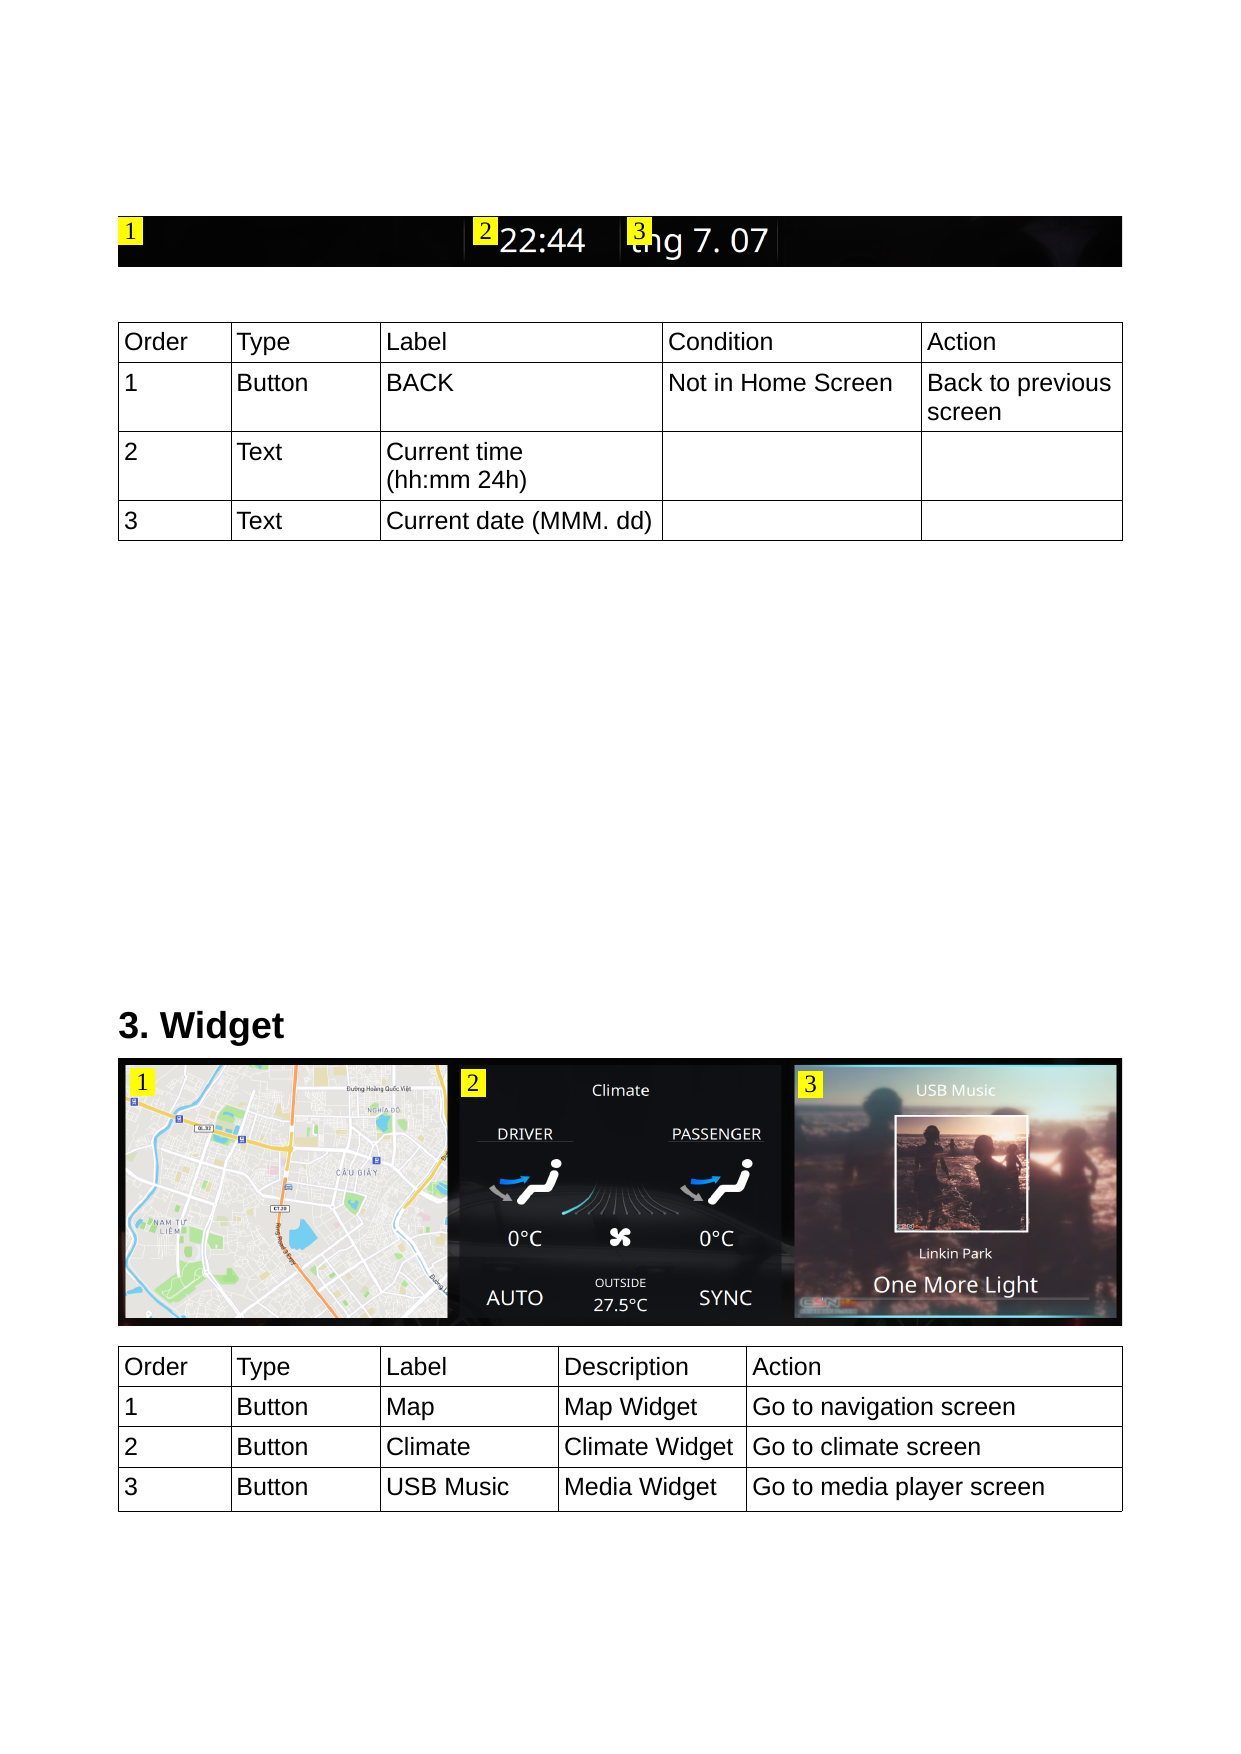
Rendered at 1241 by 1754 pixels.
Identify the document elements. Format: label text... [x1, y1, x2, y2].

table_cell [663, 501, 921, 540]
table_header Type [232, 1347, 380, 1386]
table_cell Back to previous screen [922, 363, 1122, 431]
table_cell Text [232, 501, 380, 540]
table_cell Climate [381, 1427, 558, 1467]
table_cell Media Widget [559, 1468, 746, 1511]
table_cell Go to climate screen [747, 1427, 1122, 1467]
table_cell Map Widget [559, 1387, 746, 1426]
table_cell 2 [119, 432, 231, 500]
table_cell Map [381, 1387, 558, 1426]
table_header Label [381, 1347, 558, 1386]
subtitle 3. Widget [118, 1003, 1122, 1046]
table_header Label [381, 323, 662, 362]
table_cell 1 [119, 1387, 231, 1426]
table_cell Climate Widget [559, 1427, 746, 1467]
table_cell Not in Home Screen [663, 363, 921, 431]
table_cell [922, 501, 1122, 540]
table_header Order [119, 323, 231, 362]
table_header Action [922, 323, 1122, 362]
table_cell Current time (hh:mm 24h) [381, 432, 662, 500]
table_header Condition [663, 323, 921, 362]
table_cell BACK [381, 363, 662, 431]
table_cell Button [232, 1468, 380, 1511]
table_cell Go to media player screen [747, 1468, 1122, 1511]
table_cell 2 [119, 1427, 231, 1467]
table_cell USB Music [381, 1468, 558, 1511]
table_cell 3 [119, 501, 231, 540]
table_cell Text [232, 432, 380, 500]
table_cell [663, 432, 921, 500]
picture [118, 1058, 1123, 1268]
table_header Type [232, 323, 380, 362]
table_cell 1 [119, 363, 231, 431]
table_header Action [747, 1347, 1122, 1386]
table_cell Current date (MMM. dd) [381, 501, 662, 540]
table_cell Go to navigation screen [747, 1387, 1122, 1426]
table_cell Button [232, 363, 380, 431]
table_header Order [119, 1347, 231, 1386]
table_cell Button [232, 1427, 380, 1467]
table_header Description [559, 1347, 746, 1386]
table_cell [922, 432, 1122, 500]
table_cell 3 [119, 1468, 231, 1511]
table_cell Button [232, 1387, 380, 1426]
